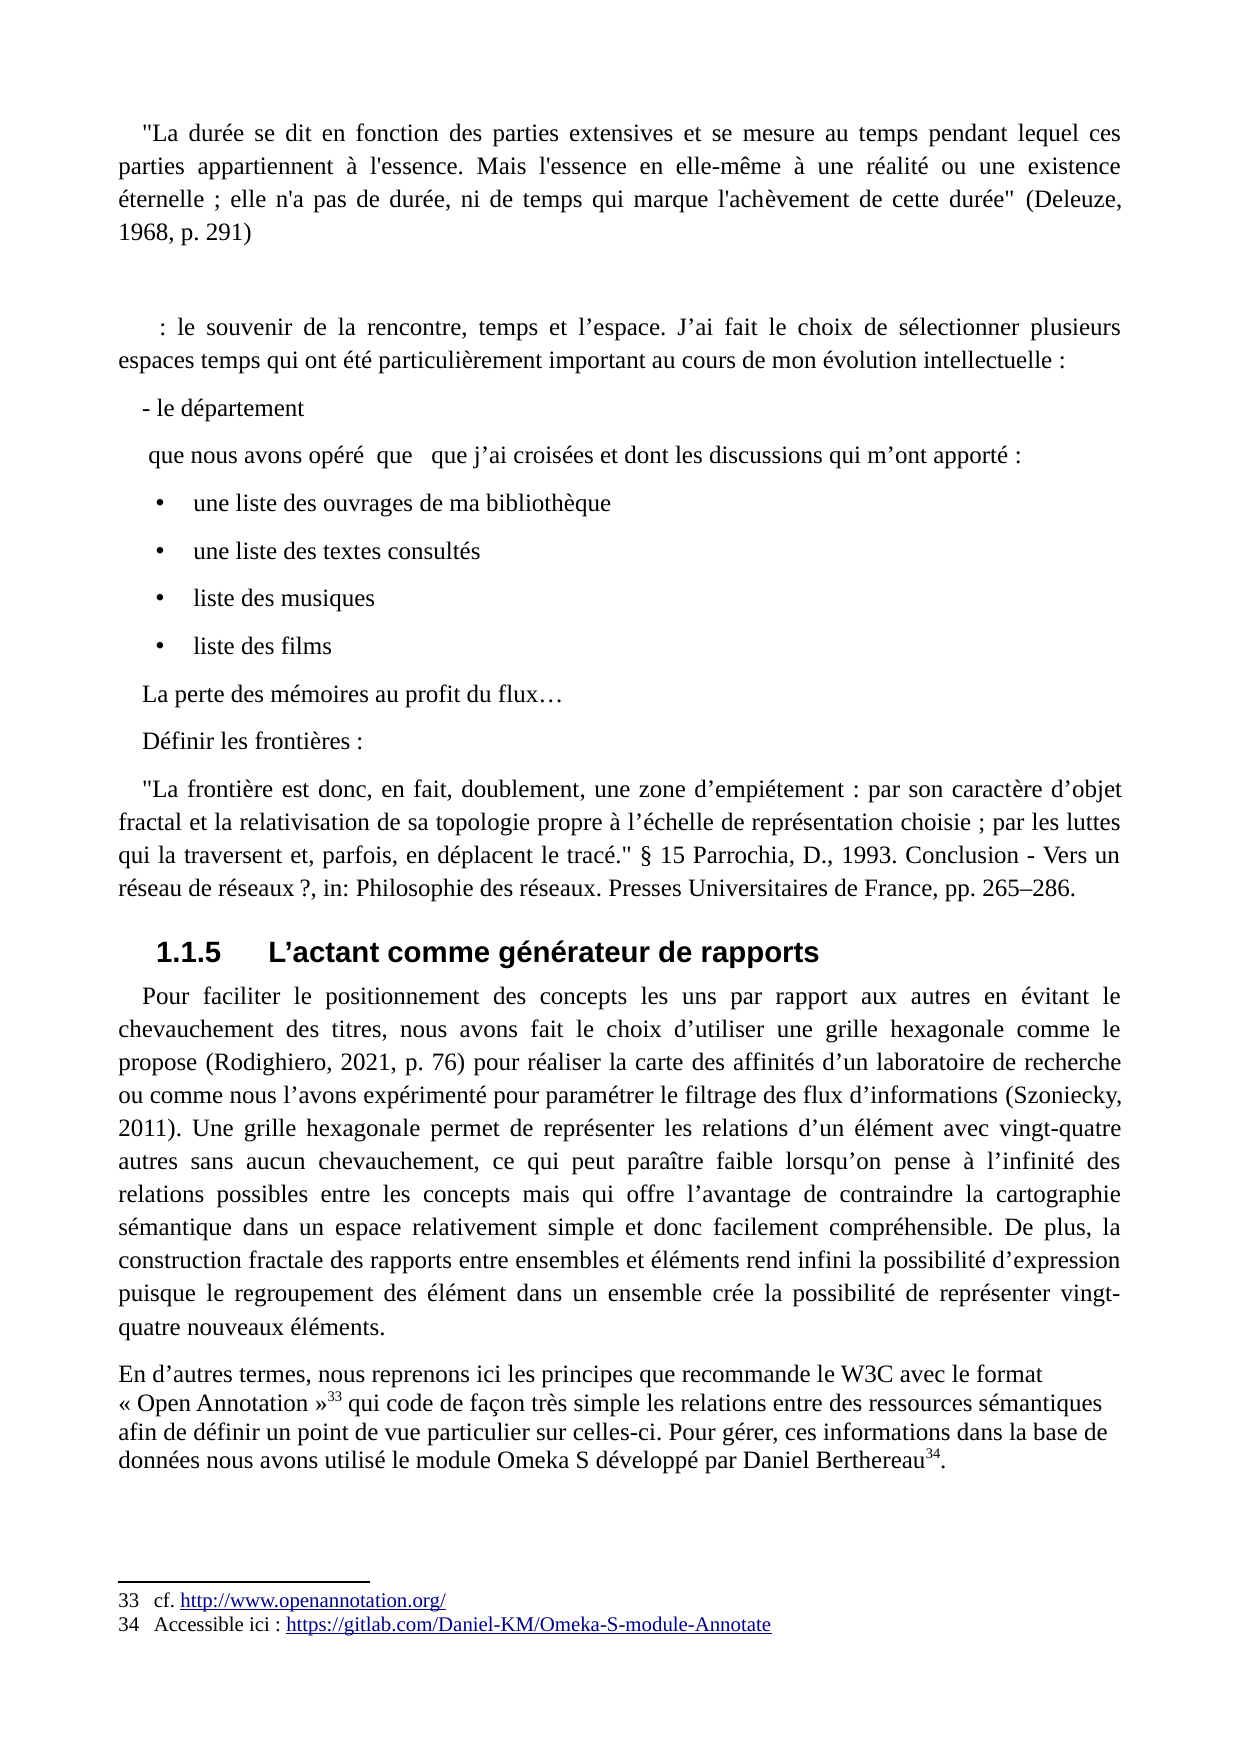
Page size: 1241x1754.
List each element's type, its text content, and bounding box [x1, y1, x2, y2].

text que nous avons opéré que que j’ai croisées et dont les discussions qui m’ont apporté : [118, 441, 1122, 469]
text Pour faciliter le positionnement des concepts les uns par rapport aux autres en évitant le chevauchement des titres, nous avons fait le choix d’utiliser une grille hexagonale comme le propose (Rodighiero, 2021, p. 76) pour réaliser la carte des affinités d’un laboratoire de recherche ou comme nous l’avons expérimenté pour paramétrer le filtrage des flux d’informations (Szoniecky, 2011). Une grille hexagonale permet de représenter les relations d’un élément avec vingt-quatre autres sans aucun chevauchement, ce qui peut paraître faible lorsqu’on pense à l’infinité des relations possibles entre les concepts mais qui offre l’avantage de contraindre la cartographie sémantique dans un espace relativement simple et donc facilement compréhensible. De plus, la construction fractale des rapports entre ensembles et éléments rend infini la possibilité d’expression puisque le regroupement des élément dans un ensemble crée la possibilité de représenter vingt-quatre nouveaux éléments. [118, 981, 1122, 1340]
text cf. http://www.openannotation.org/ [118, 1588, 1122, 1612]
text "La durée se dit en fonction des parties extensives et se mesure au temps pendant lequel ces parties appartiennent à l'essence. Mais l'essence en elle-même à une réalité ou une existence éternelle ; elle n'a pas de durée, ni de temps qui marque l'achèvement de cette durée" (Deleuze, 1968, p. 291) [118, 118, 1122, 246]
text La perte des mémoires au profit du flux… [118, 679, 1122, 707]
list une liste des textes consultés [156, 536, 1122, 564]
text - le département [118, 393, 1122, 422]
list une liste des ouvrages de ma bibliothèque [156, 488, 1122, 517]
subtitle L’actant comme générateur de rapports [118, 935, 1122, 969]
text Accessible ici : https://gitlab.com/Daniel-KM/Omeka-S-module-Annotate [118, 1612, 1122, 1636]
text "La frontière est donc, en fait, doublement, une zone d’empiétement : par son caractère d’objet fractal et la relativisation de sa topologie propre à l’échelle de représentation choisie ; par les luttes qui la traversent et, parfois, en déplacent le tracé." § 15 Parrochia, D., 1993. Conclusion - Vers un réseau de réseaux ?, in: Philosophie des réseaux. Presses Universitaires de France, pp. 265–286. [118, 774, 1122, 902]
text Définir les frontières : [118, 726, 1122, 755]
list liste des musiques [156, 583, 1122, 612]
text En d’autres termes, nous reprenons ici les principes que recommande le W3C avec le format « Open Annotation » qui code de façon très simple les relations entre des ressources sémantiques afin de définir un point de vue particulier sur celles-ci. Pour gérer, ces informations dans la base de données nous avons utilisé le module Omeka S développé par Daniel Berthereau. [118, 1359, 1122, 1474]
text : le souvenir de la rencontre, temps et l’espace. J’ai fait le choix de sélectionner plusieurs espaces temps qui ont été particulièrement important au cours de mon évolution intellectuelle : [118, 312, 1122, 374]
list liste des films [156, 631, 1122, 660]
